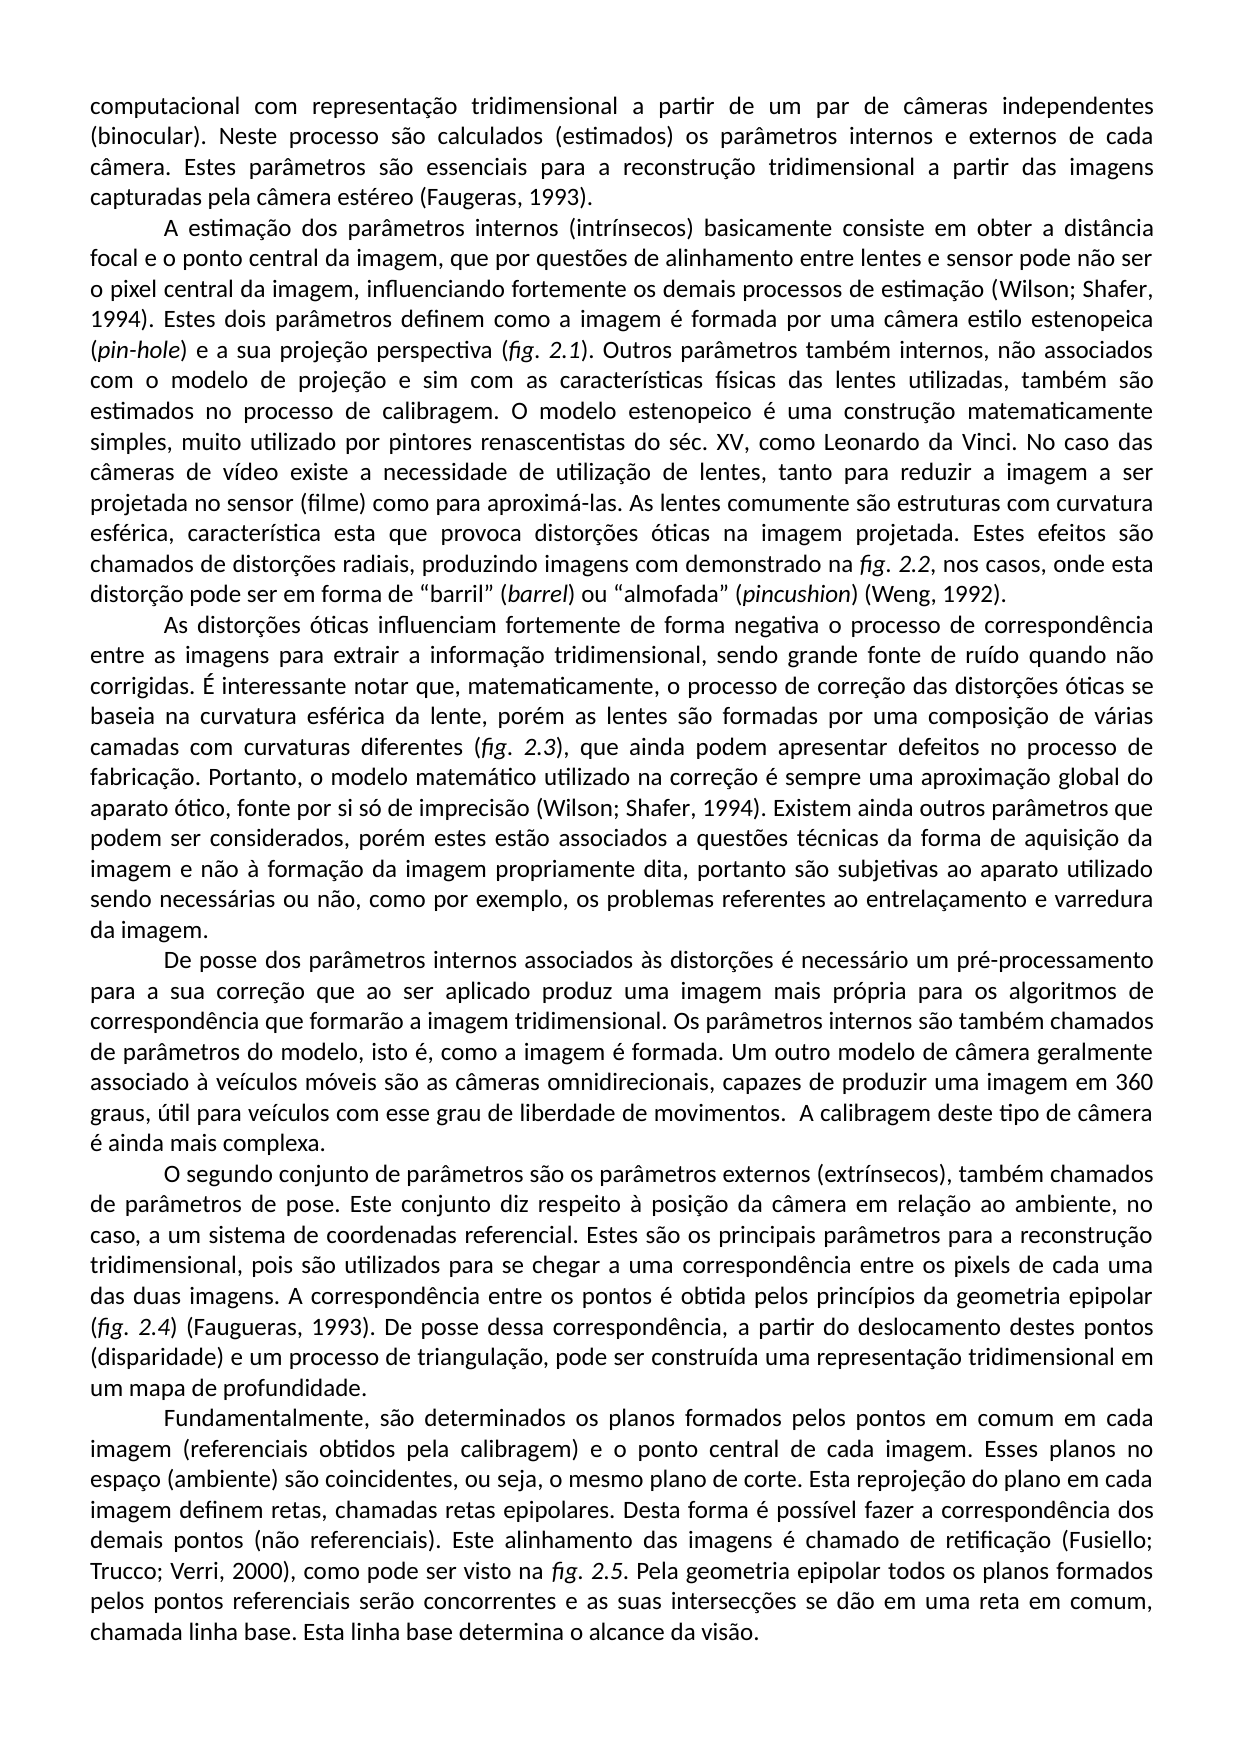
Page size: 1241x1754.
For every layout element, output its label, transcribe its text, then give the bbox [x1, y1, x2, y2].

text A estimação dos parâmetros internos (intrínsecos) basicamente consiste em obter a distância focal e o ponto central da imagem, que por questões de alinhamento entre lentes e sensor pode não ser o pixel central da imagem, influenciando fortemente os demais processos de estimação (Wilson; Shafer, 1994). Estes dois parâmetros definem como a imagem é formada por uma câmera estilo estenopeica (pin-hole) e a sua projeção perspectiva (fig. 2.1). Outros parâmetros também internos, não associados com o modelo de projeção e sim com as características físicas das lentes utilizadas, também são estimados no processo de calibragem. O modelo estenopeico é uma construção matematicamente simples, muito utilizado por pintores renascentistas do séc. XV, como Leonardo da Vinci. No caso das câmeras de vídeo existe a necessidade de utilização de lentes, tanto para reduzir a imagem a ser projetada no sensor (filme) como para aproximá-las. As lentes comumente são estruturas com curvatura esférica, característica esta que provoca distorções óticas na imagem projetada. Estes efeitos são chamados de distorções radiais, produzindo imagens com demonstrado na fig. 2.2, nos casos, onde esta distorção pode ser em forma de “barril” (barrel) ou “almofada” (pincushion) (Weng, 1992). [90, 212, 1154, 609]
text As distorções óticas influenciam fortemente de forma negativa o processo de correspondência entre as imagens para extrair a informação tridimensional, sendo grande fonte de ruído quando não corrigidas. É interessante notar que, matematicamente, o processo de correção das distorções óticas se baseia na curvatura esférica da lente, porém as lentes são formadas por uma composição de várias camadas com curvaturas diferentes (fig. 2.3), que ainda podem apresentar defeitos no processo de fabricação. Portanto, o modelo matemático utilizado na correção é sempre uma aproximação global do aparato ótico, fonte por si só de imprecisão (Wilson; Shafer, 1994). Existem ainda outros parâmetros que podem ser considerados, porém estes estão associados a questões técnicas da forma de aquisição da imagem e não à formação da imagem propriamente dita, portanto são subjetivas ao aparato utilizado sendo necessárias ou não, como por exemplo, os problemas referentes ao entrelaçamento e varredura da imagem. [90, 609, 1154, 944]
text computacional com representação tridimensional a partir de um par de câmeras independentes (binocular). Neste processo são calculados (estimados) os parâmetros internos e externos de cada câmera. Estes parâmetros são essenciais para a reconstrução tridimensional a partir das imagens capturadas pela câmera estéreo (Faugeras, 1993). [90, 90, 1154, 212]
text De posse dos parâmetros internos associados às distorções é necessário um pré-processamento para a sua correção que ao ser aplicado produz uma imagem mais própria para os algoritmos de correspondência que formarão a imagem tridimensional. Os parâmetros internos são também chamados de parâmetros do modelo, isto é, como a imagem é formada. Um outro modelo de câmera geralmente associado à veículos móveis são as câmeras omnidirecionais, capazes de produzir uma imagem em 360 graus, útil para veículos com esse grau de liberdade de movimentos. A calibragem deste tipo de câmera é ainda mais complexa. [90, 944, 1154, 1158]
text Fundamentalmente, são determinados os planos formados pelos pontos em comum em cada imagem (referenciais obtidos pela calibragem) e o ponto central de cada imagem. Esses planos no espaço (ambiente) são coincidentes, ou seja, o mesmo plano de corte. Esta reprojeção do plano em cada imagem definem retas, chamadas retas epipolares. Desta forma é possível fazer a correspondência dos demais pontos (não referenciais). Este alinhamento das imagens é chamado de retificação (Fusiello; Trucco; Verri, 2000), como pode ser visto na fig. 2.5. Pela geometria epipolar todos os planos formados pelos pontos referenciais serão concorrentes e as suas intersecções se dão em uma reta em comum, chamada linha base. Esta linha base determina o alcance da visão. [90, 1402, 1154, 1646]
text O segundo conjunto de parâmetros são os parâmetros externos (extrínsecos), também chamados de parâmetros de pose. Este conjunto diz respeito à posição da câmera em relação ao ambiente, no caso, a um sistema de coordenadas referencial. Estes são os principais parâmetros para a reconstrução tridimensional, pois são utilizados para se chegar a uma correspondência entre os pixels de cada uma das duas imagens. A correspondência entre os pontos é obtida pelos princípios da geometria epipolar (fig. 2.4) (Faugueras, 1993). De posse dessa correspondência, a partir do deslocamento destes pontos (disparidade) e um processo de triangulação, pode ser construída uma representação tridimensional em um mapa de profundidade. [90, 1158, 1154, 1402]
